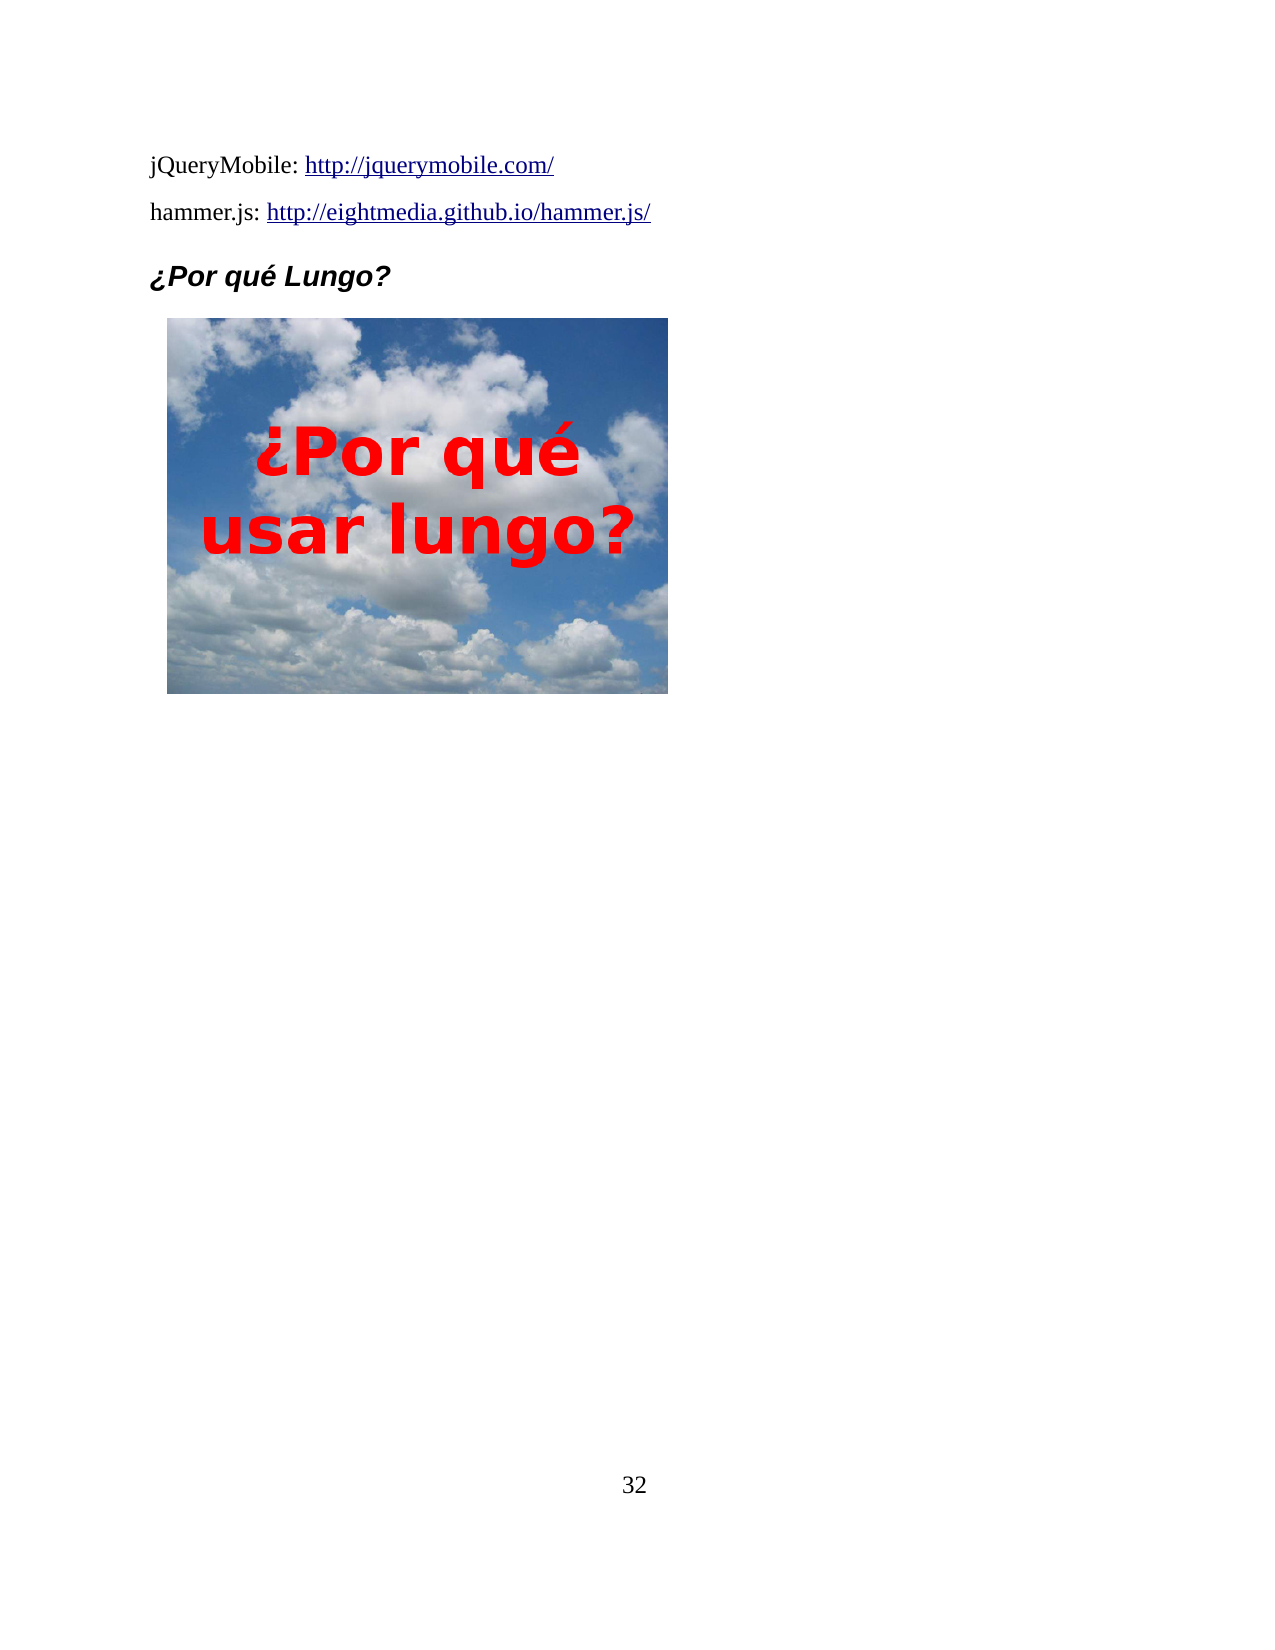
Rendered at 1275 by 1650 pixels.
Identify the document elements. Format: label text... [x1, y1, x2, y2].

subtitle ¿Por qué Lungo? [150, 259, 1125, 293]
text hammer.js: http://eightmedia.github.io/hammer.js/ [150, 197, 1125, 225]
text jQueryMobile: http://jquerymobile.com/ [150, 150, 1125, 179]
picture [150, 305, 684, 706]
